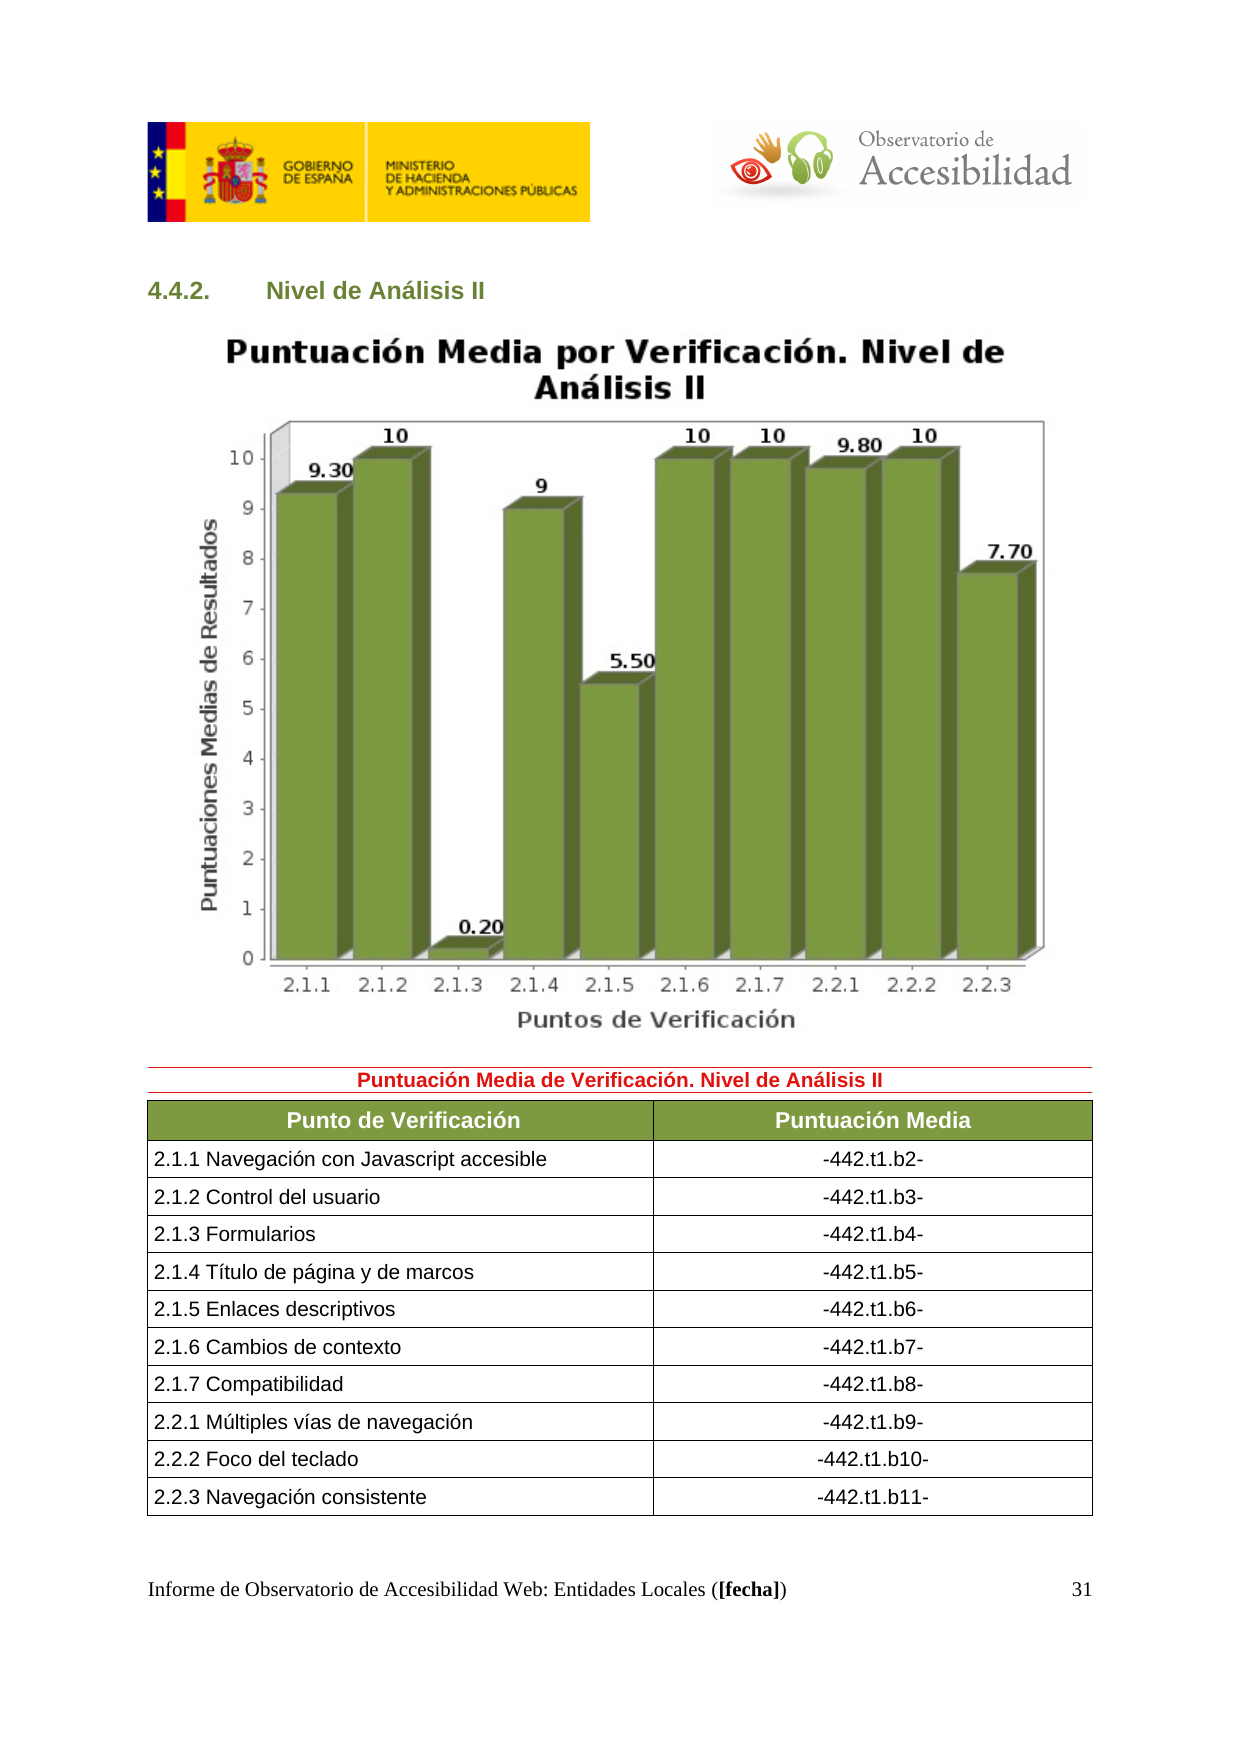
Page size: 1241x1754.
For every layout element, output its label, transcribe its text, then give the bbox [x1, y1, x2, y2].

table_header Punto de Verificación [148, 1101, 653, 1140]
picture [147, 122, 591, 222]
table_cell -442.t1.b9- [654, 1403, 1092, 1440]
table_cell 2.1.3 Formularios [148, 1216, 653, 1252]
table_cell -442.t1.b10- [654, 1441, 1092, 1477]
table_header Puntuación Media [654, 1101, 1092, 1140]
list Nivel de Análisis II [148, 276, 1092, 304]
table_cell 2.1.7 Compatibilidad [148, 1366, 653, 1402]
table_cell 2.2.1 Múltiples vías de navegación [148, 1403, 653, 1440]
table_cell 2.2.3 Navegación consistente [148, 1478, 653, 1515]
table_cell 2.1.2 Control del usuario [148, 1178, 653, 1215]
text Puntuación Media de Verificación. Nivel de Análisis II [148, 1068, 1092, 1092]
table_cell 2.2.2 Foco del teclado [148, 1441, 653, 1477]
table_cell 2.1.5 Enlaces descriptivos [148, 1291, 653, 1327]
table_cell -442.t1.b5- [654, 1253, 1092, 1290]
picture [710, 122, 1086, 205]
table_cell -442.t1.b8- [654, 1366, 1092, 1402]
table_cell -442.t1.b6- [654, 1291, 1092, 1327]
picture [178, 332, 1062, 1042]
table_cell -442.t1.b2- [654, 1141, 1092, 1177]
table_cell 2.1.1 Navegación con Javascript accesible [148, 1141, 653, 1177]
table_cell 2.1.4 Título de página y de marcos [148, 1253, 653, 1290]
table_cell -442.t1.b7- [654, 1328, 1092, 1365]
table_cell -442.t1.b3- [654, 1178, 1092, 1215]
table_cell -442.t1.b4- [654, 1216, 1092, 1252]
table_cell -442.t1.b11- [654, 1478, 1092, 1515]
table_cell 2.1.6 Cambios de contexto [148, 1328, 653, 1365]
